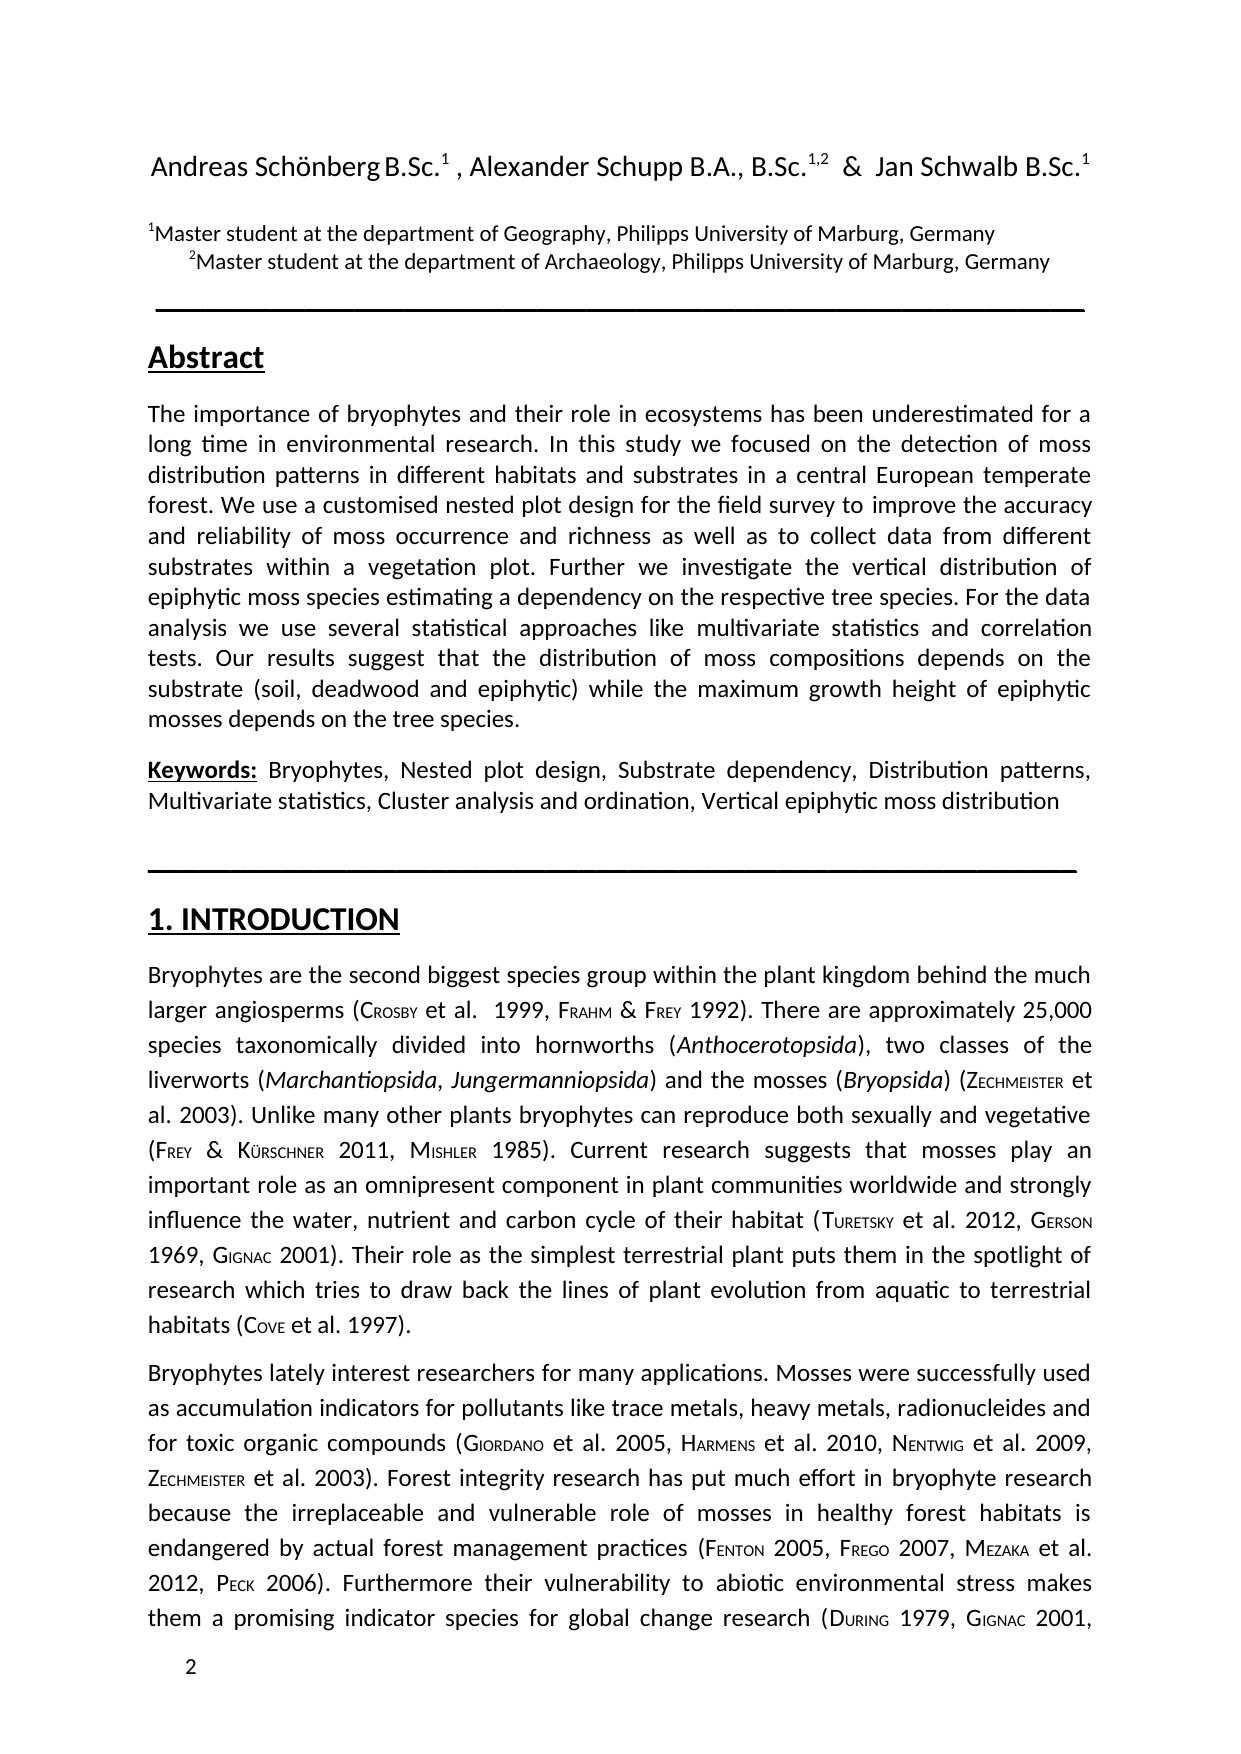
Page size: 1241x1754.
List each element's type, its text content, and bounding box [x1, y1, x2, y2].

text 1. INTRODUCTION [148, 898, 1092, 939]
list ________________________________________________________ [148, 275, 1092, 316]
list 2Master student at the department of Archaeology, Philipps University of Marburg, Germany [148, 247, 1092, 275]
text Bryophytes lately interest researchers for many applications. Mosses were successfully used as accumulation indicators for pollutants like trace metals, heavy metals, radionucleides and for toxic organic compounds (Giordano et al. 2005, Harmens et al. 2010, Nentwig et al. 2009, Zechmeister et al. 2003). Forest integrity research has put much effort in bryophyte research because the irreplaceable and vulnerable role of mosses in healthy forest habitats is endangered by actual forest management practices (Fenton 2005, Frego 2007, Mezaka et al. 2012, Peck 2006). Furthermore their vulnerability to abiotic environmental stress makes them a promising indicator species for global change research (During 1979, Gignac 2001, [148, 1357, 1092, 1633]
text The importance of bryophytes and their role in ecosystems has been underestimated for a long time in environmental research. In this study we focused on the detection of moss distribution patterns in different habitats and substrates in a central European temperate forest. We use a customised nested plot design for the field survey to improve the accuracy and reliability of moss occurrence and richness as well as to collect data from different substrates within a vegetation plot. Further we investigate the vertical distribution of epiphytic moss species estimating a dependency on the respective tree species. For the data analysis we use several statistical approaches like multivariate statistics and correlation tests. Our results suggest that the distribution of moss compositions depends on the substrate (soil, deadwood and epiphytic) while the maximum growth height of epiphytic mosses depends on the tree species. [148, 398, 1092, 734]
list Andreas Schönberg B.Sc.1 , Alexander Schupp B.A., B.Sc.1,2 & Jan Schwalb B.Sc.1 [148, 148, 1092, 183]
text ________________________________________________________ [148, 837, 1092, 877]
text Keywords: Bryophytes, Nested plot design, Substrate dependency, Distribution patterns, Multivariate statistics, Cluster analysis and ordination, Vertical epiphytic moss distribution [148, 755, 1092, 816]
list 1Master student at the department of Geography, Philipps University of Marburg, Germany [148, 219, 1092, 247]
text Bryophytes are the second biggest species group within the plant kingdom behind the much larger angiosperms (Crosby et al. 1999, Frahm & Frey 1992). There are approximately 25,000 species taxonomically divided into hornworths (Anthocerotopsida), two classes of the liverworts (Marchantiopsida, Jungermanniopsida) and the mosses (Bryopsida) (Zechmeister et al. 2003). Unlike many other plants bryophytes can reproduce both sexually and vegetative (Frey & Kürschner 2011, Mishler 1985). Current research suggests that mosses play an important role as an omnipresent component in plant communities worldwide and strongly influence the water, nutrient and carbon cycle of their habitat (Turetsky et al. 2012, Gerson 1969, Gignac 2001). Their role as the simplest terrestrial plant puts them in the spotlight of research which tries to draw back the lines of plant evolution from aquatic to terrestrial habitats (Cove et al. 1997). [148, 960, 1092, 1340]
text Abstract [148, 337, 1092, 377]
